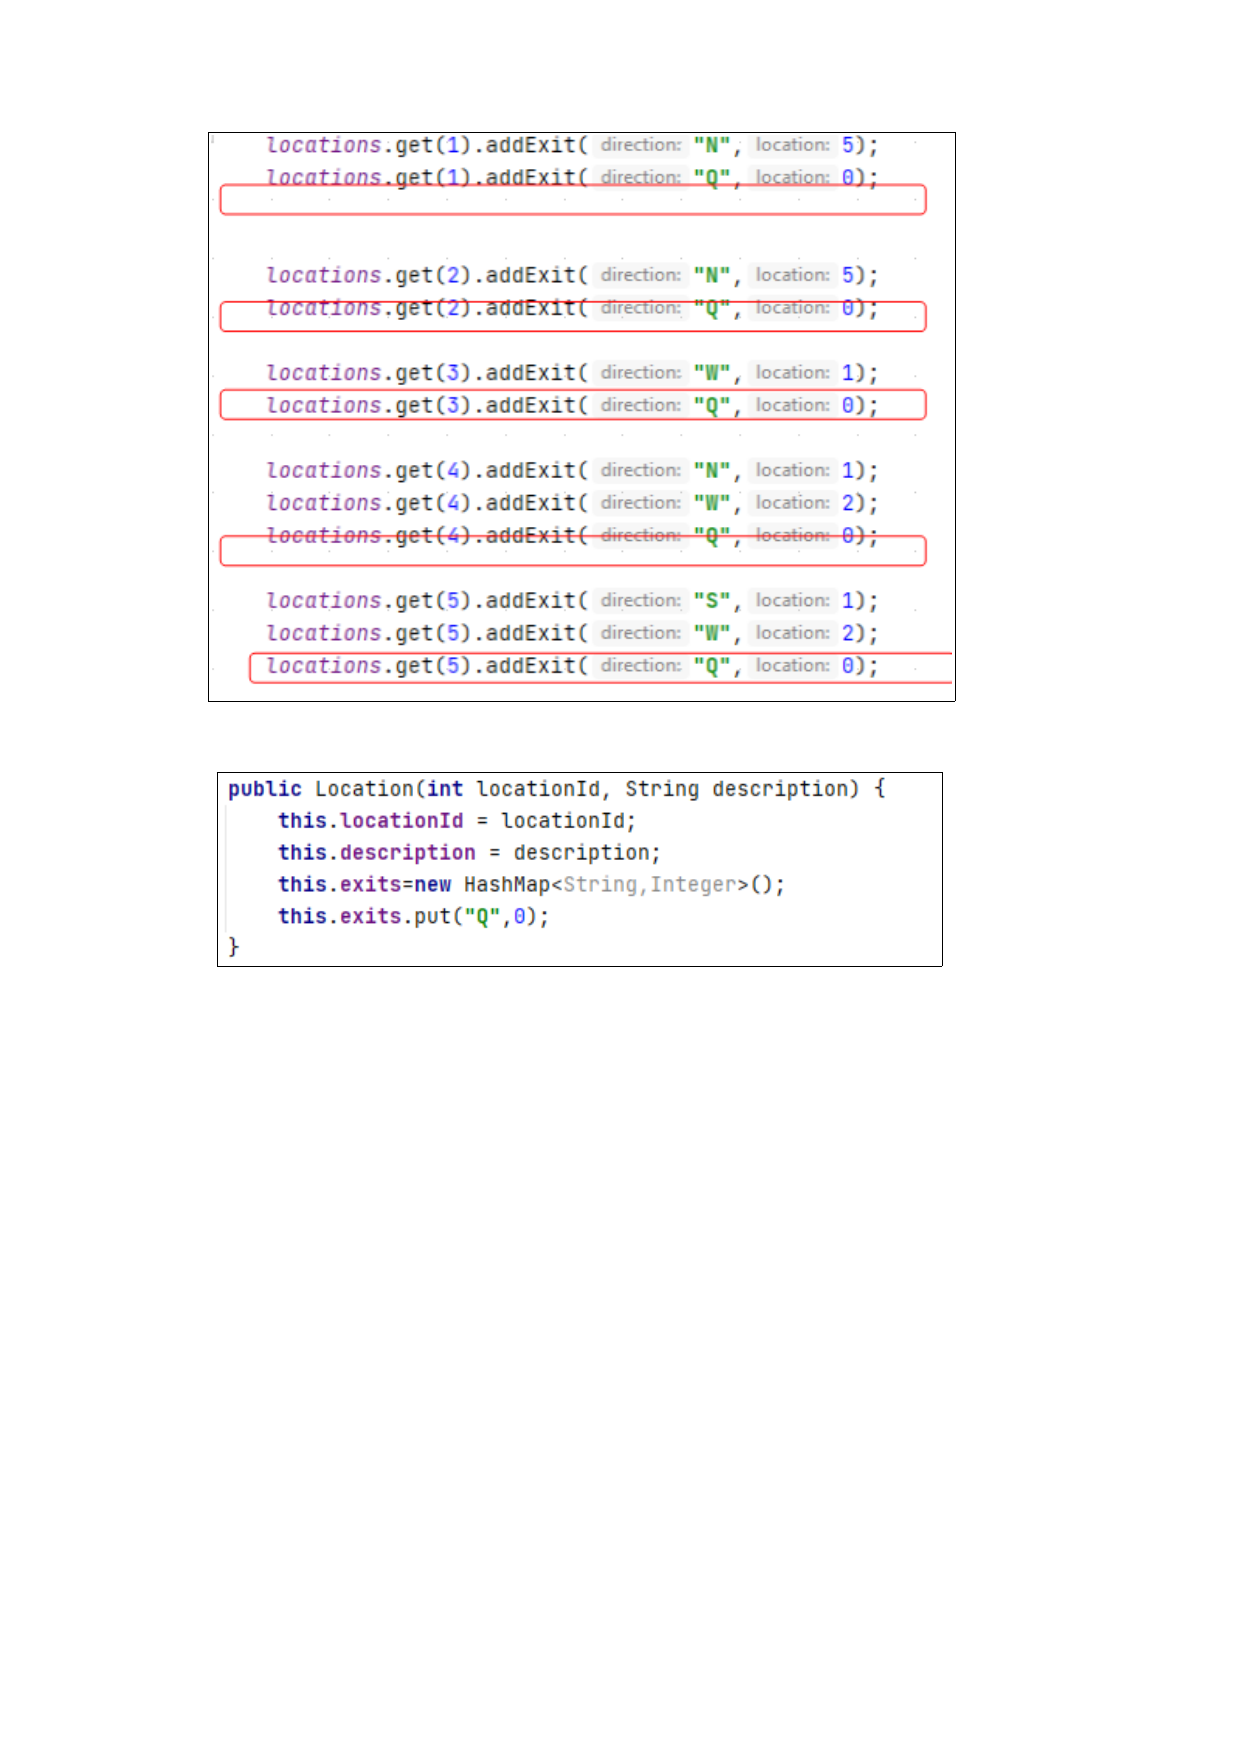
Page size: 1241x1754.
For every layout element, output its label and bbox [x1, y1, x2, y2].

picture [211, 135, 952, 698]
picture [219, 775, 939, 963]
